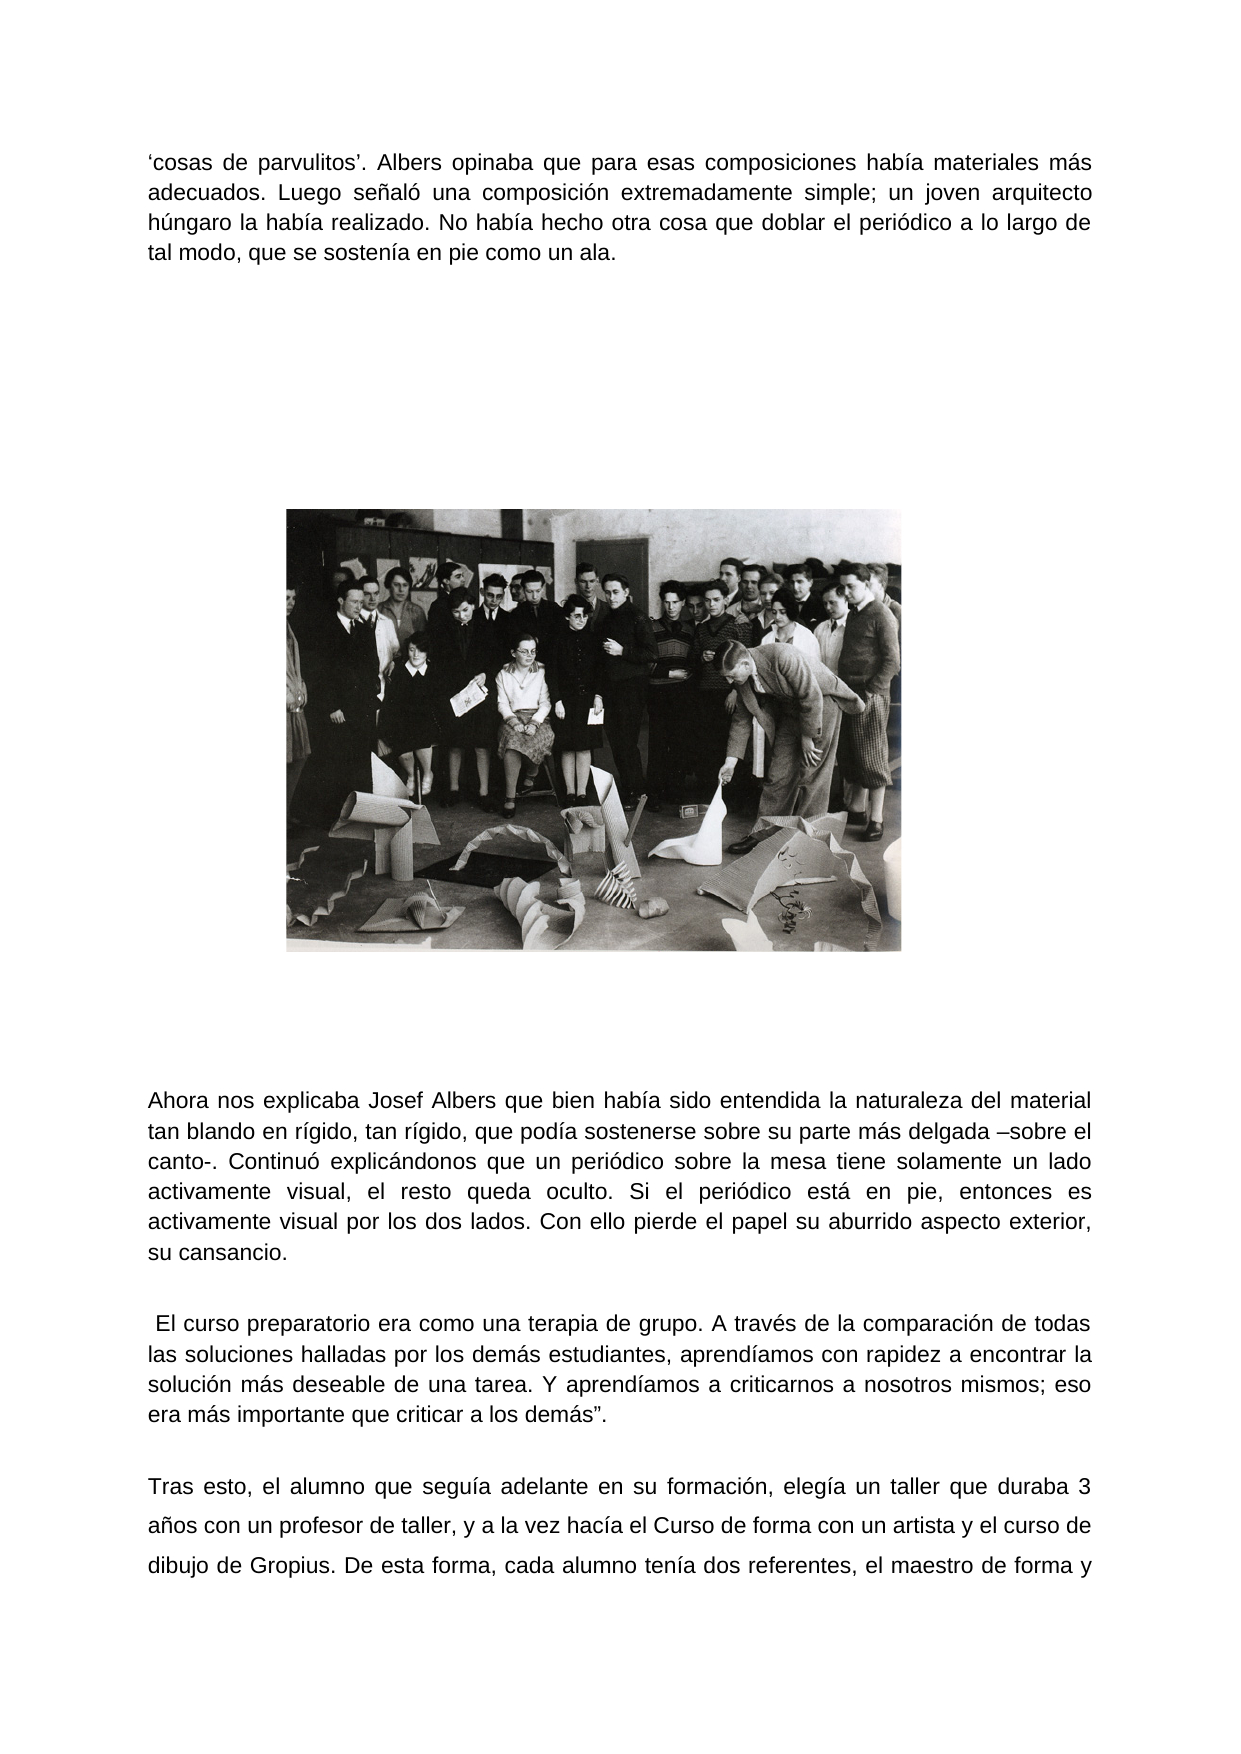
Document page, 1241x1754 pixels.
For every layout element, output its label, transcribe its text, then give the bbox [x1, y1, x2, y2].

text El curso preparatorio era como una terapia de grupo. A través de la comparación de todas las soluciones halladas por los demás estudiantes, aprendíamos con rapidez a encontrar la solución más deseable de una tarea. Y aprendíamos a criticarnos a nosotros mismos; eso era más importante que criticar a los demás”. [148, 1310, 1093, 1427]
picture [286, 509, 902, 952]
text Tras esto, el alumno que seguía adelante en su formación, elegía un taller que duraba 3 años con un profesor de taller, y a la vez hacía el Curso de forma con un artista y el curso de dibujo de Gropius. De esta forma, cada alumno tenía dos referentes, el maestro de forma y [148, 1473, 1093, 1578]
text Ahora nos explicaba Josef Albers que bien había sido entendida la naturaleza del material tan blando en rígido, tan rígido, que podía sostenerse sobre su parte más delgada –sobre el canto-. Continuó explicándonos que un periódico sobre la mesa tiene solamente un lado activamente visual, el resto queda oculto. Si el periódico está en pie, entonces es activamente visual por los dos lados. Con ello pierde el papel su aburrido aspecto exterior, su cansancio. [148, 1087, 1093, 1265]
text ‘cosas de parvulitos’. Albers opinaba que para esas composiciones había materiales más adecuados. Luego señaló una composición extremadamente simple; un joven arquitecto húngaro la había realizado. No había hecho otra cosa que doblar el periódico a lo largo de tal modo, que se sostenía en pie como un ala. [148, 148, 1093, 266]
